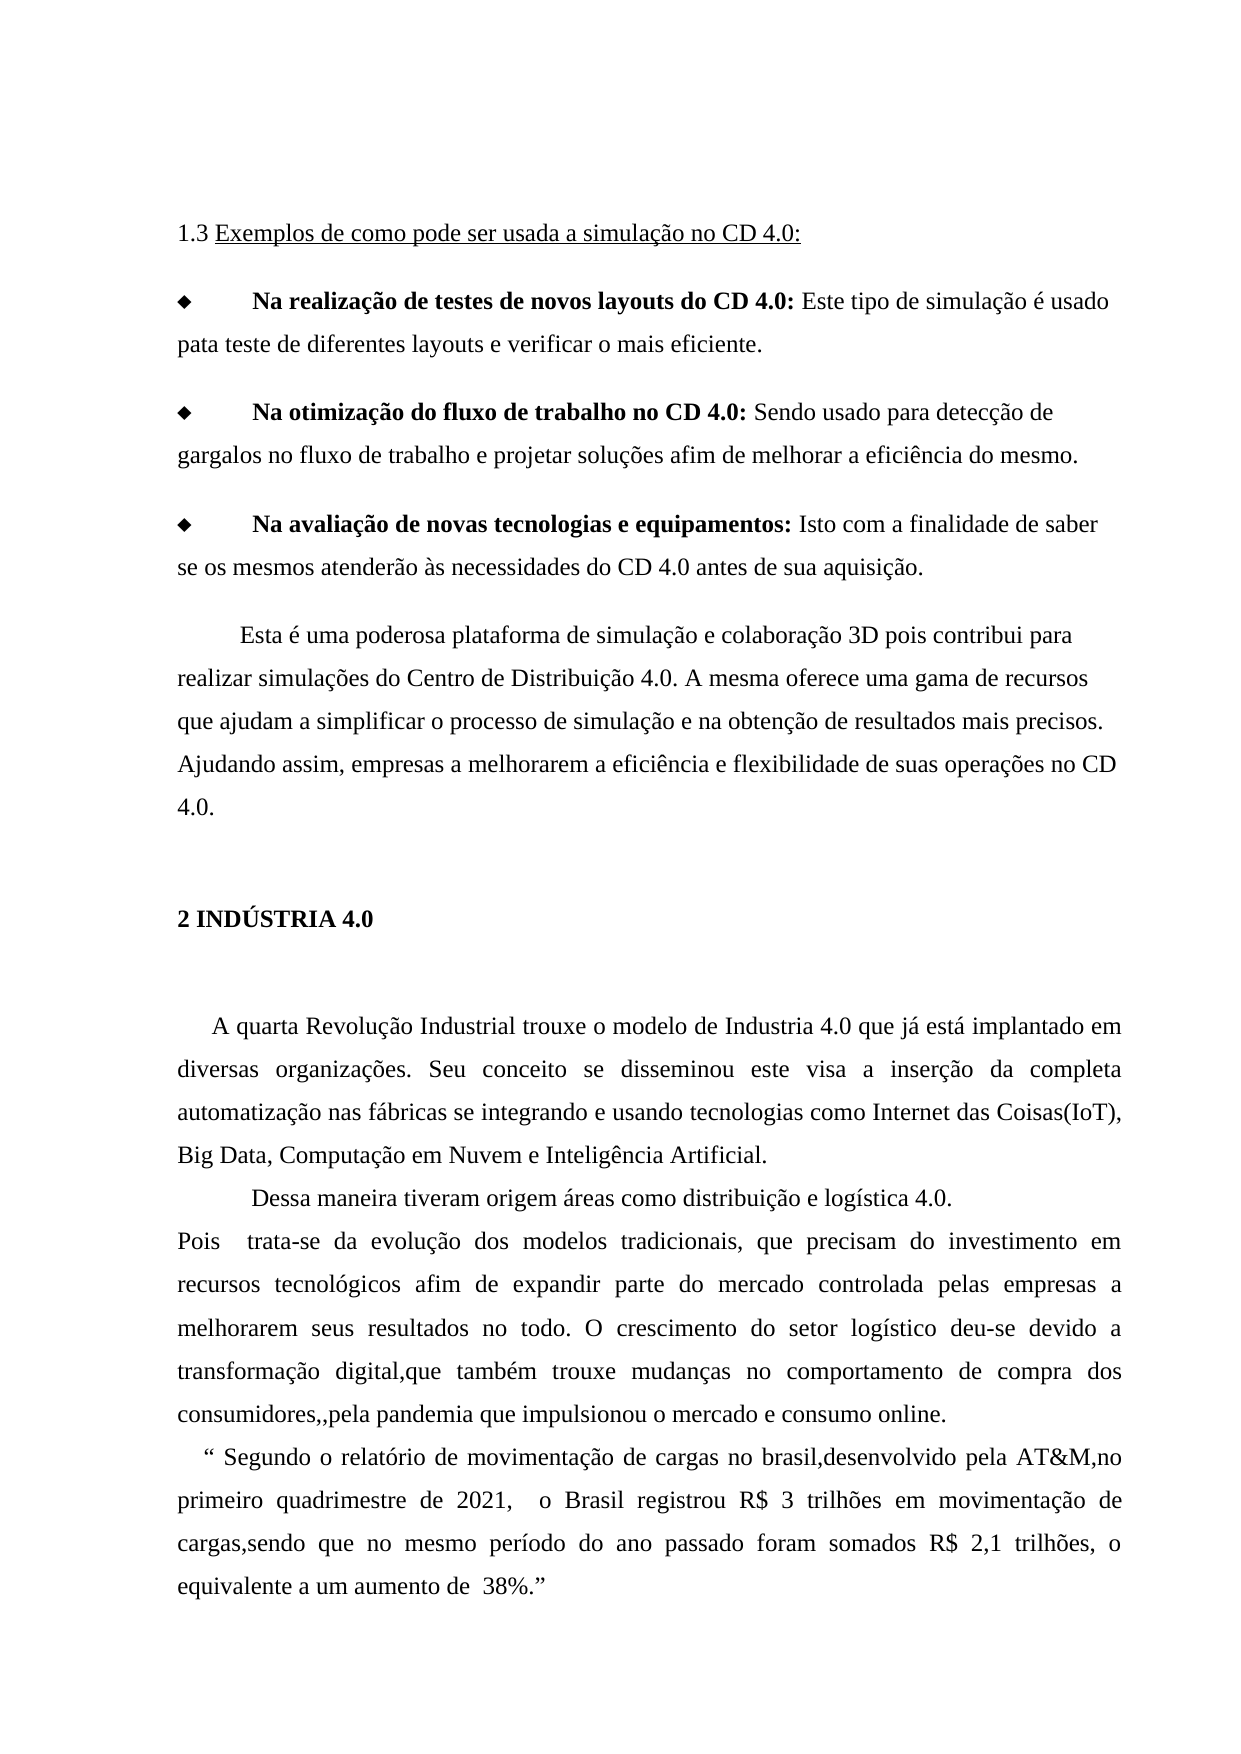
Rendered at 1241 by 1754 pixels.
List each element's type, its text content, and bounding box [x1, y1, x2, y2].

text Pois trata-se da evolução dos modelos tradicionais, que precisam do investimento em recursos tecnológicos afim de expandir parte do mercado controlada pelas empresas a melhorarem seus resultados no todo. O crescimento do setor logístico deu-se devido a transformação digital,que também trouxe mudanças no comportamento de compra dos consumidores,,pela pandemia que impulsionou o mercado e consumo online. [177, 1226, 1123, 1428]
list Na realização de testes de novos layouts do CD 4.0: Este tipo de simulação é usado pata teste de diferentes layouts e verificar o mais eficiente. [177, 286, 1123, 358]
list 1.3 Exemplos de como pode ser usada a simulação no CD 4.0: [177, 218, 1123, 247]
list Na avaliação de novas tecnologias e equipamentos: Isto com a finalidade de saber se os mesmos atenderão às necessidades do CD 4.0 antes de sua aquisição. [177, 509, 1123, 581]
text 2 INDÚSTRIA 4.0 [177, 904, 1123, 932]
text Dessa maneira tiveram origem áreas como distribuição e logística 4.0. [177, 1183, 1123, 1212]
list Na otimização do fluxo de trabalho no CD 4.0: Sendo usado para detecção de gargalos no fluxo de trabalho e projetar soluções afim de melhorar a eficiência do mesmo. [177, 397, 1123, 469]
text A quarta Revolução Industrial trouxe o modelo de Industria 4.0 que já está implantado em diversas organizações. Seu conceito se disseminou este visa a inserção da completa automatização nas fábricas se integrando e usando tecnologias como Internet das Coisas(IoT), Big Data, Computação em Nuvem e Inteligência Artificial. [177, 1011, 1123, 1169]
text “ Segundo o relatório de movimentação de cargas no brasil,desenvolvido pela AT&M,no primeiro quadrimestre de 2021, o Brasil registrou R$ 3 trilhões em movimentação de cargas,sendo que no mesmo período do ano passado foram somados R$ 2,1 trilhões, o equivalente a um aumento de 38%.” [177, 1442, 1123, 1600]
text Esta é uma poderosa plataforma de simulação e colaboração 3D pois contribui para realizar simulações do Centro de Distribuição 4.0. A mesma oferece uma gama de recursos que ajudam a simplificar o processo de simulação e na obtenção de resultados mais precisos. Ajudando assim, empresas a melhorarem a eficiência e flexibilidade de suas operações no CD 4.0. [177, 620, 1123, 821]
